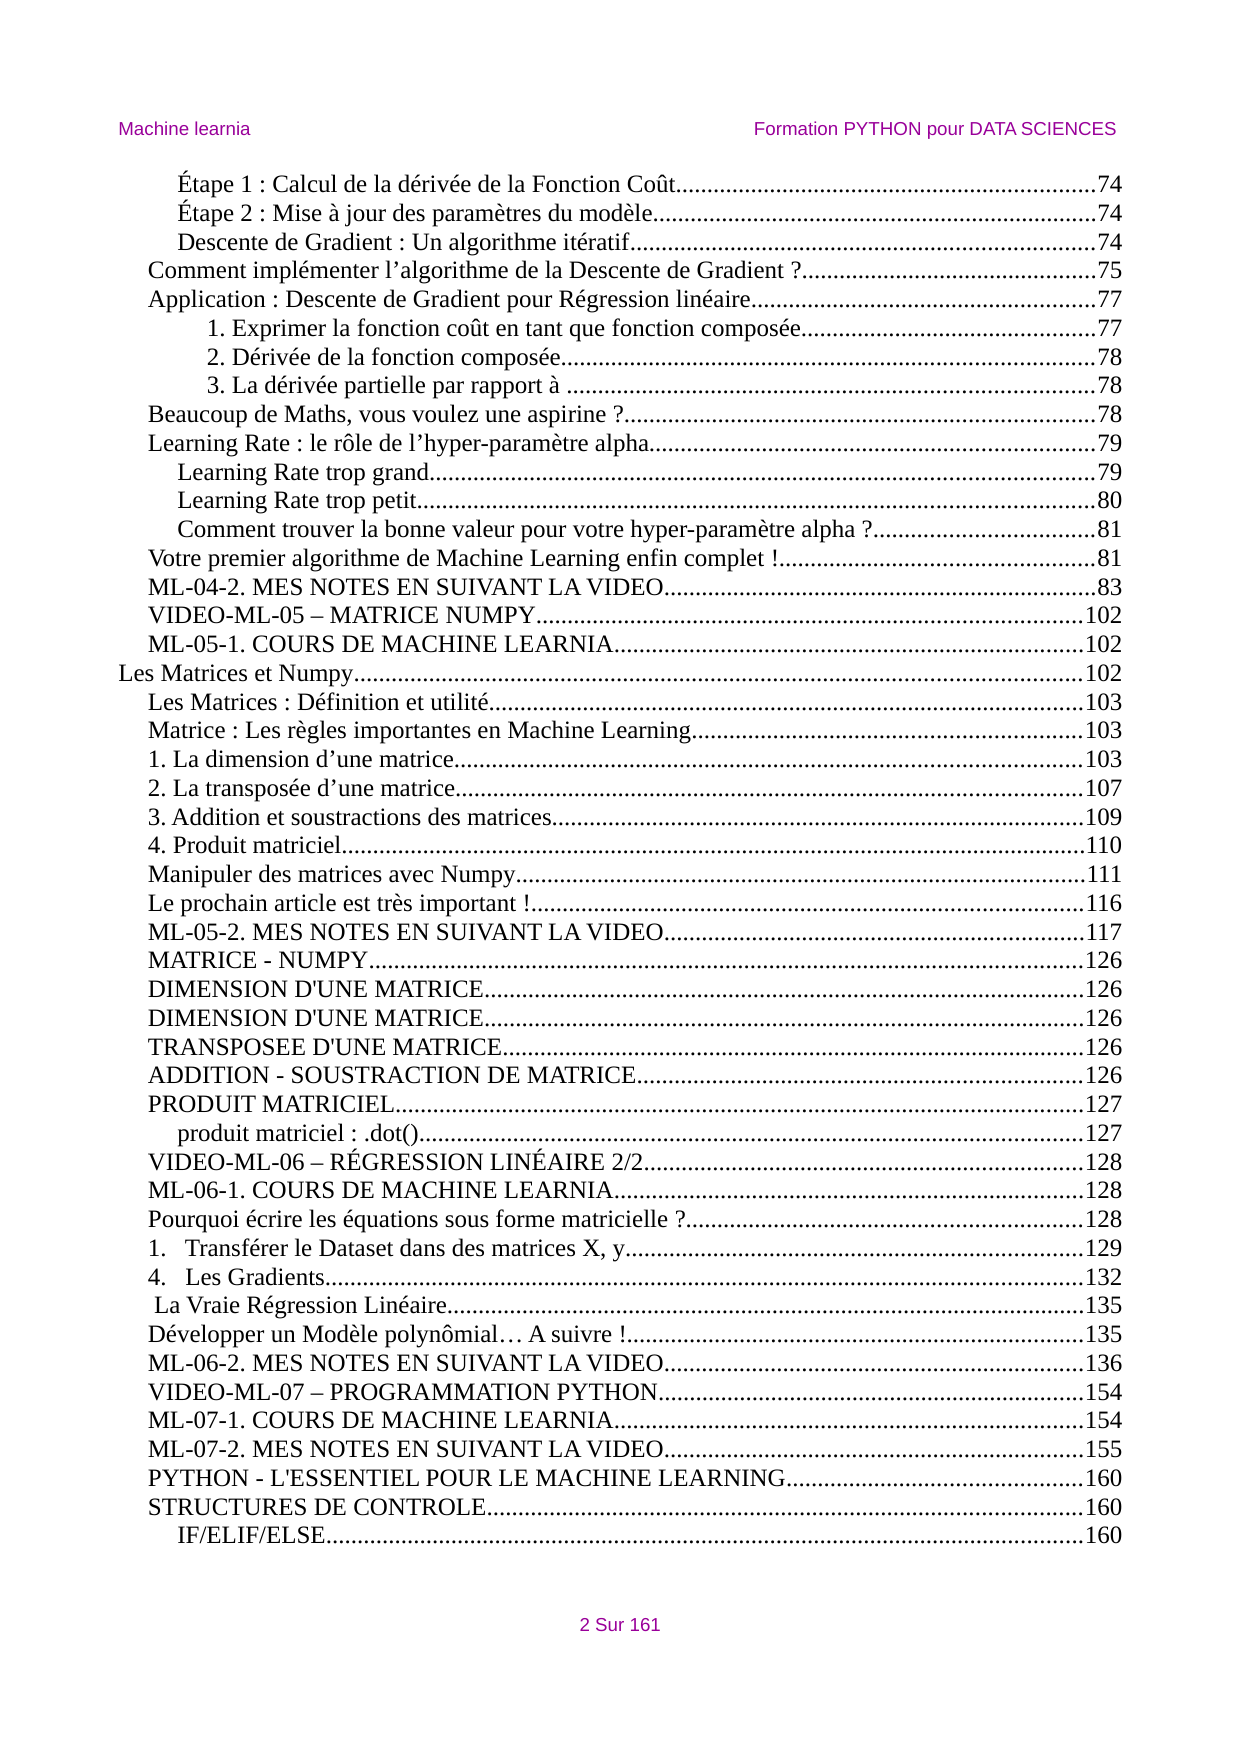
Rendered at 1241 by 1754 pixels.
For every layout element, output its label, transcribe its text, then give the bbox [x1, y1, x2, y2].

text 1. La dimension d’une matrice 103 [148, 744, 1122, 773]
text Étape 1 : Calcul de la dérivée de la Fonction Coût 74 [177, 169, 1122, 198]
text ML-06-1. COURS DE MACHINE LEARNIA 128 [148, 1175, 1122, 1204]
text 4. Produit matriciel 110 [148, 830, 1122, 859]
text 1. Exprimer la fonction coût en tant que fonction composée 77 [207, 313, 1122, 342]
text PYTHON - L'ESSENTIEL POUR LE MACHINE LEARNING 160 [148, 1463, 1122, 1492]
text Manipuler des matrices avec Numpy 111 [148, 859, 1122, 888]
text 1. Transférer le Dataset dans des matrices X, y 129 [148, 1233, 1122, 1262]
text ML-07-2. MES NOTES EN SUIVANT LA VIDEO 155 [148, 1434, 1122, 1463]
text Développer un Modèle polynômial… A suivre ! 135 [148, 1319, 1122, 1348]
text Les Matrices et Numpy 102 [118, 658, 1122, 687]
text DIMENSION D'UNE MATRICE 126 [148, 974, 1122, 1003]
text ML-05-1. COURS DE MACHINE LEARNIA 102 [148, 629, 1122, 658]
text 2. Dérivée de la fonction composée 78 [207, 342, 1122, 370]
text Pourquoi écrire les équations sous forme matricielle ? 128 [148, 1204, 1122, 1233]
text ML-06-2. MES NOTES EN SUIVANT LA VIDEO 136 [148, 1348, 1122, 1377]
text La Vraie Régression Linéaire 135 [148, 1290, 1122, 1319]
text Application : Descente de Gradient pour Régression linéaire 77 [148, 284, 1122, 313]
text VIDEO-ML-07 – PROGRAMMATION PYTHON 154 [148, 1377, 1122, 1405]
text Learning Rate : le rôle de l’hyper-paramètre alpha 79 [148, 428, 1122, 457]
text STRUCTURES DE CONTROLE 160 [148, 1492, 1122, 1520]
text 3. Addition et soustractions des matrices 109 [148, 802, 1122, 830]
text IF/ELIF/ELSE 160 [177, 1520, 1122, 1549]
text PRODUIT MATRICIEL 127 [148, 1089, 1122, 1118]
text TRANSPOSEE D'UNE MATRICE 126 [148, 1032, 1122, 1060]
text ADDITION - SOUSTRACTION DE MATRICE 126 [148, 1060, 1122, 1089]
text Learning Rate trop petit 80 [177, 485, 1122, 514]
text Étape 2 : Mise à jour des paramètres du modèle 74 [177, 198, 1122, 227]
text ML-04-2. MES NOTES EN SUIVANT LA VIDEO 83 [148, 572, 1122, 600]
text Matrice : Les règles importantes en Machine Learning 103 [148, 715, 1122, 744]
text Learning Rate trop grand 79 [177, 457, 1122, 485]
text 2. La transposée d’une matrice 107 [148, 773, 1122, 802]
text MATRICE - NUMPY 126 [148, 945, 1122, 974]
text VIDEO-ML-05 – MATRICE NUMPY 102 [148, 600, 1122, 629]
text 4. Les Gradients 132 [148, 1262, 1122, 1290]
text ML-05-2. MES NOTES EN SUIVANT LA VIDEO 117 [148, 917, 1122, 945]
text Votre premier algorithme de Machine Learning enfin complet ! 81 [148, 543, 1122, 572]
text Le prochain article est très important ! 116 [148, 888, 1122, 917]
text Comment implémenter l’algorithme de la Descente de Gradient ? 75 [148, 255, 1122, 284]
text DIMENSION D'UNE MATRICE 126 [148, 1003, 1122, 1032]
text Les Matrices : Définition et utilité 103 [148, 687, 1122, 715]
text produit matriciel : .dot() 127 [177, 1118, 1122, 1147]
text Descente de Gradient : Un algorithme itératif 74 [177, 227, 1122, 255]
text ML-07-1. COURS DE MACHINE LEARNIA 154 [148, 1405, 1122, 1434]
text Beaucoup de Maths, vous voulez une aspirine ? 78 [148, 399, 1122, 428]
text VIDEO-ML-06 – RÉGRESSION LINÉAIRE 2/2 128 [148, 1147, 1122, 1175]
text Comment trouver la bonne valeur pour votre hyper-paramètre alpha ? 81 [177, 514, 1122, 543]
text 3. La dérivée partielle par rapport à 78 [207, 370, 1122, 399]
